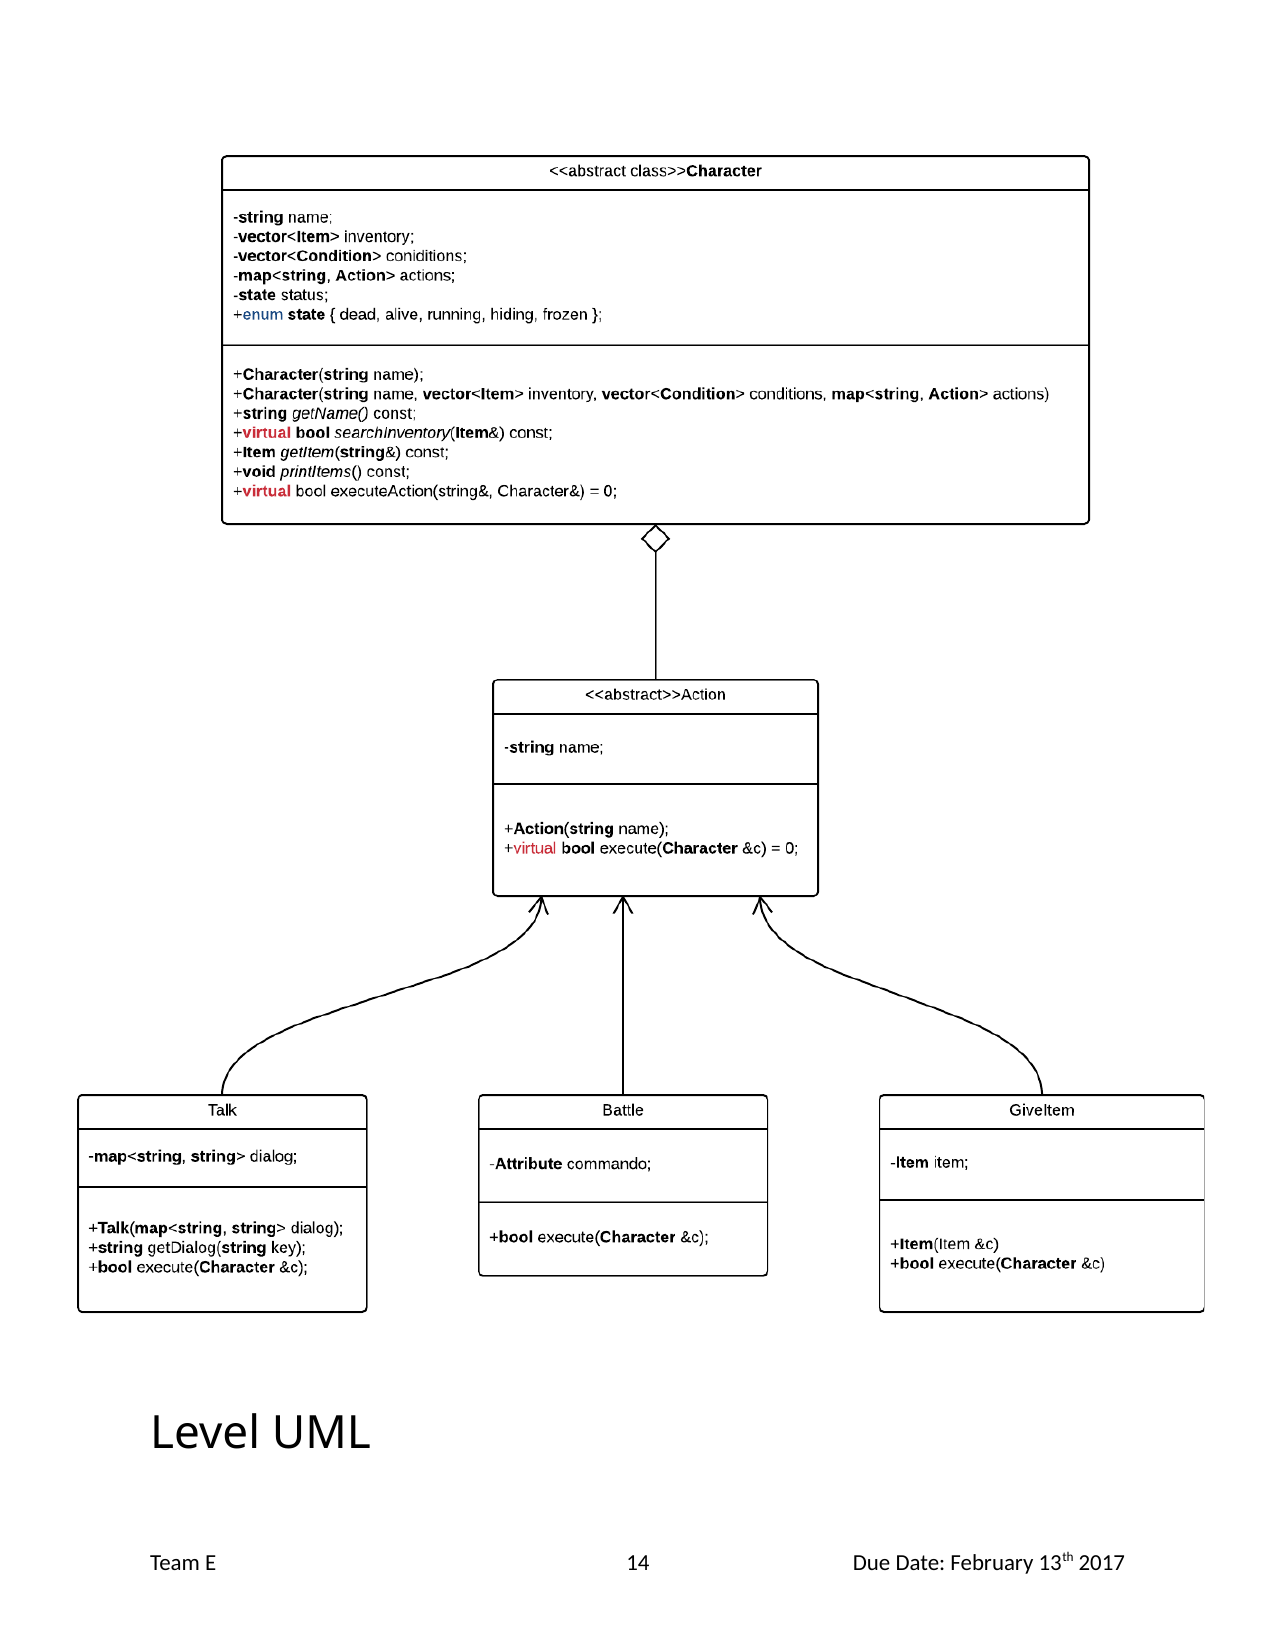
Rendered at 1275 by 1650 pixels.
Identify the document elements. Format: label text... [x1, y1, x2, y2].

picture [70, 150, 1205, 1323]
list Level UML [150, 1400, 1125, 1462]
